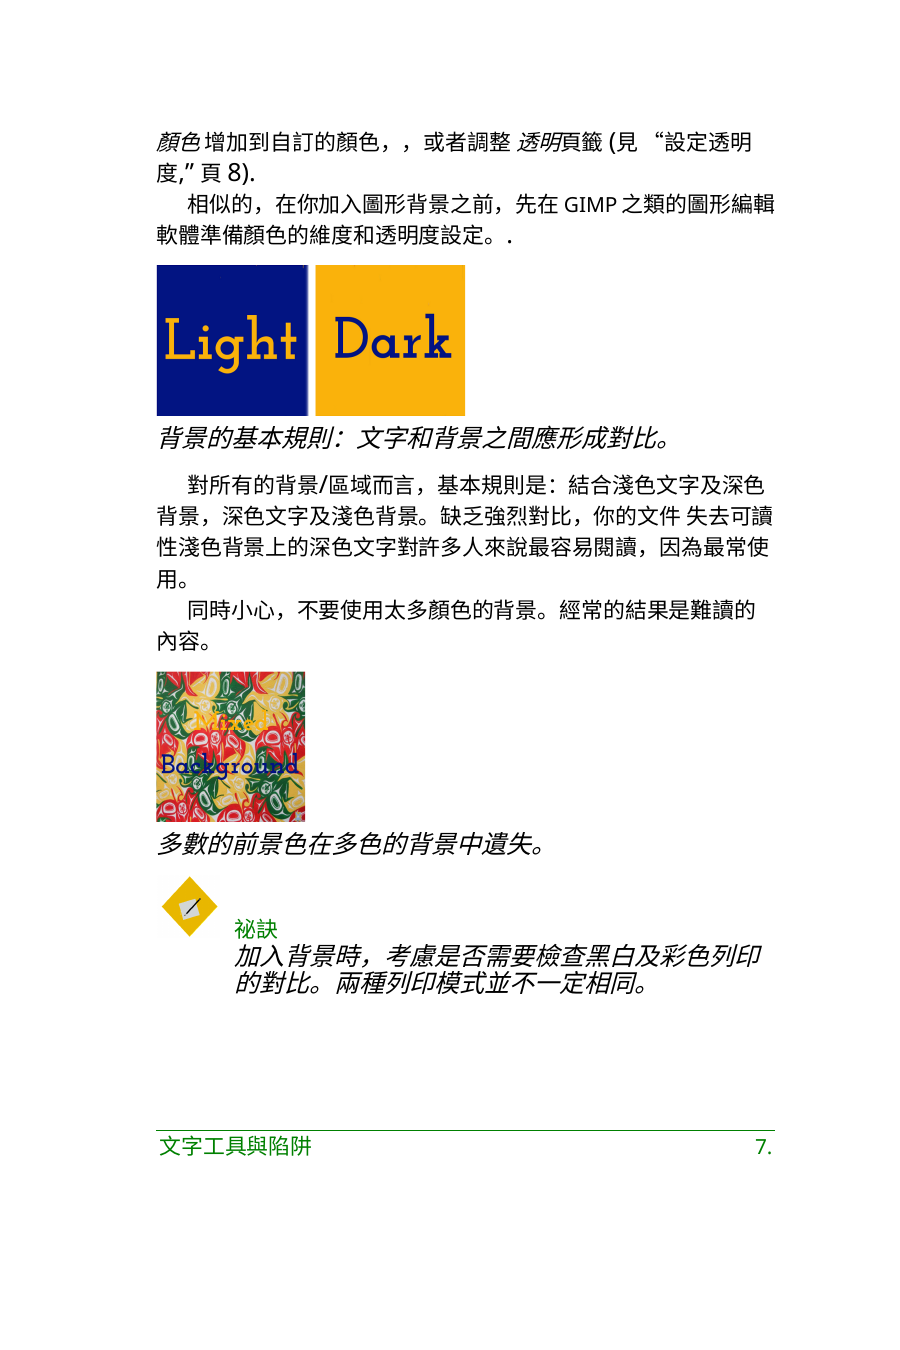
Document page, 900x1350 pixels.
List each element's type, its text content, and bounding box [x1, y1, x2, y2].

text 同時小心，不要使用太多顏色的背景。經常的結果是難讀的內容。 [156, 593, 775, 656]
table_header [156, 266, 775, 418]
table_cell 背景的基本規則：文字和背景之間應形成對比。 [156, 418, 775, 453]
picture [156, 671, 306, 822]
picture [157, 875, 220, 938]
picture [156, 265, 466, 416]
text 如果你選擇使用有色背景，確認你想要的顏色是LibreOffice定義的顏色。否則，到工具 > 選項 > LibreOffice > 顏色 增加到自訂的顏色，，或者調整 透明頁籤 (見 “設定透明度,” 頁 1). [156, 125, 775, 187]
table_header [156, 671, 775, 823]
list 祕訣 [156, 874, 775, 944]
text 相似的，在你加入圖形背景之前，先在GIMP之類的圖形編輯軟體準備顏色的維度和透明度設定。. [156, 187, 775, 250]
text 加入背景時，考慮是否需要檢查黑白及彩色列印的對比。兩種列印模式並不一定相同。 [234, 944, 775, 998]
text 對所有的背景/區域而言，基本規則是：結合淺色文字及深色背景，深色文字及淺色背景。缺乏強烈對比，你的文件 失去可讀性淺色背景上的深色文字對許多人來說最容易閱讀，因為最常使用。 [156, 468, 775, 593]
table_cell 多數的前景色在多色的背景中遺失。 [156, 824, 775, 858]
